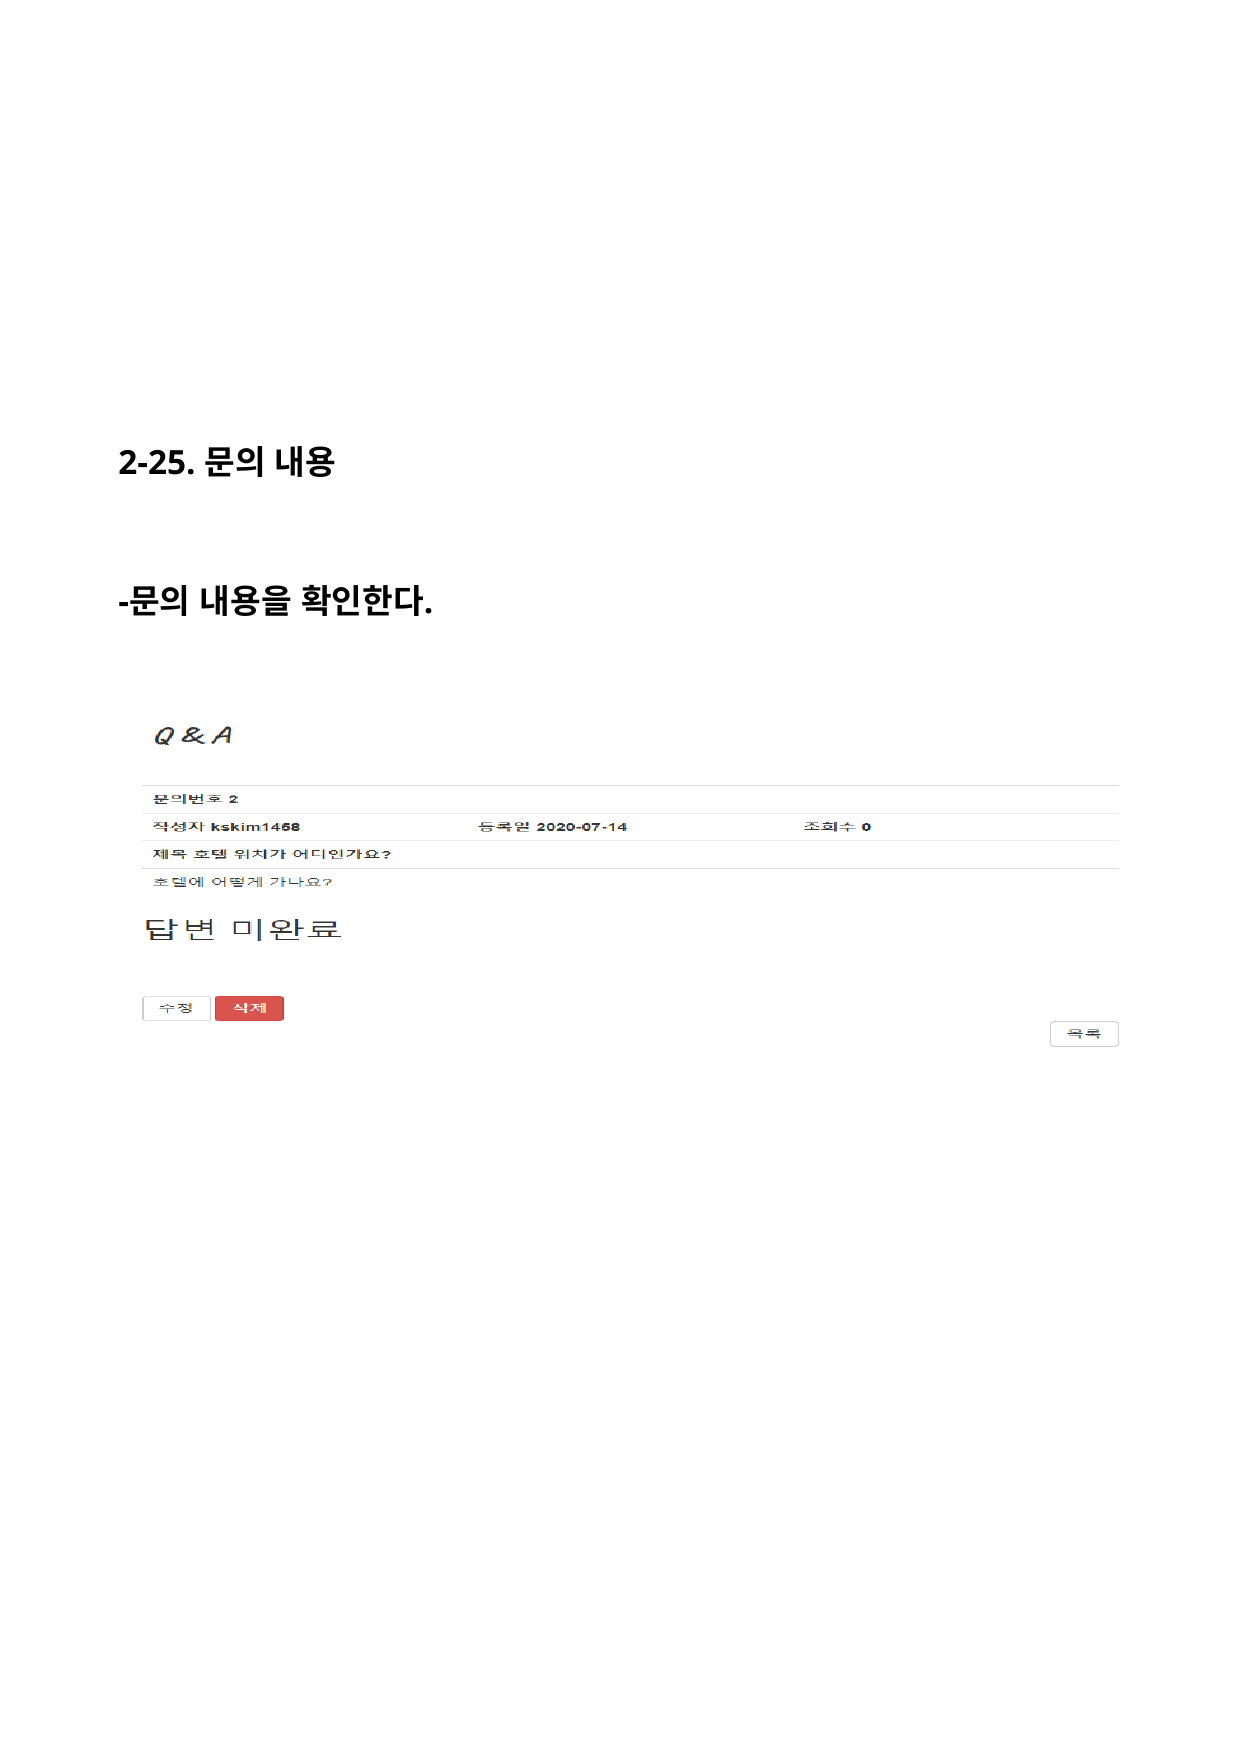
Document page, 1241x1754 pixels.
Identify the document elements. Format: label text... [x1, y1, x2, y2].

text -문의 내용을 확인한다. [118, 575, 1122, 624]
picture [59, 706, 1188, 1078]
text 2-25. 문의 내용 [118, 436, 1122, 484]
